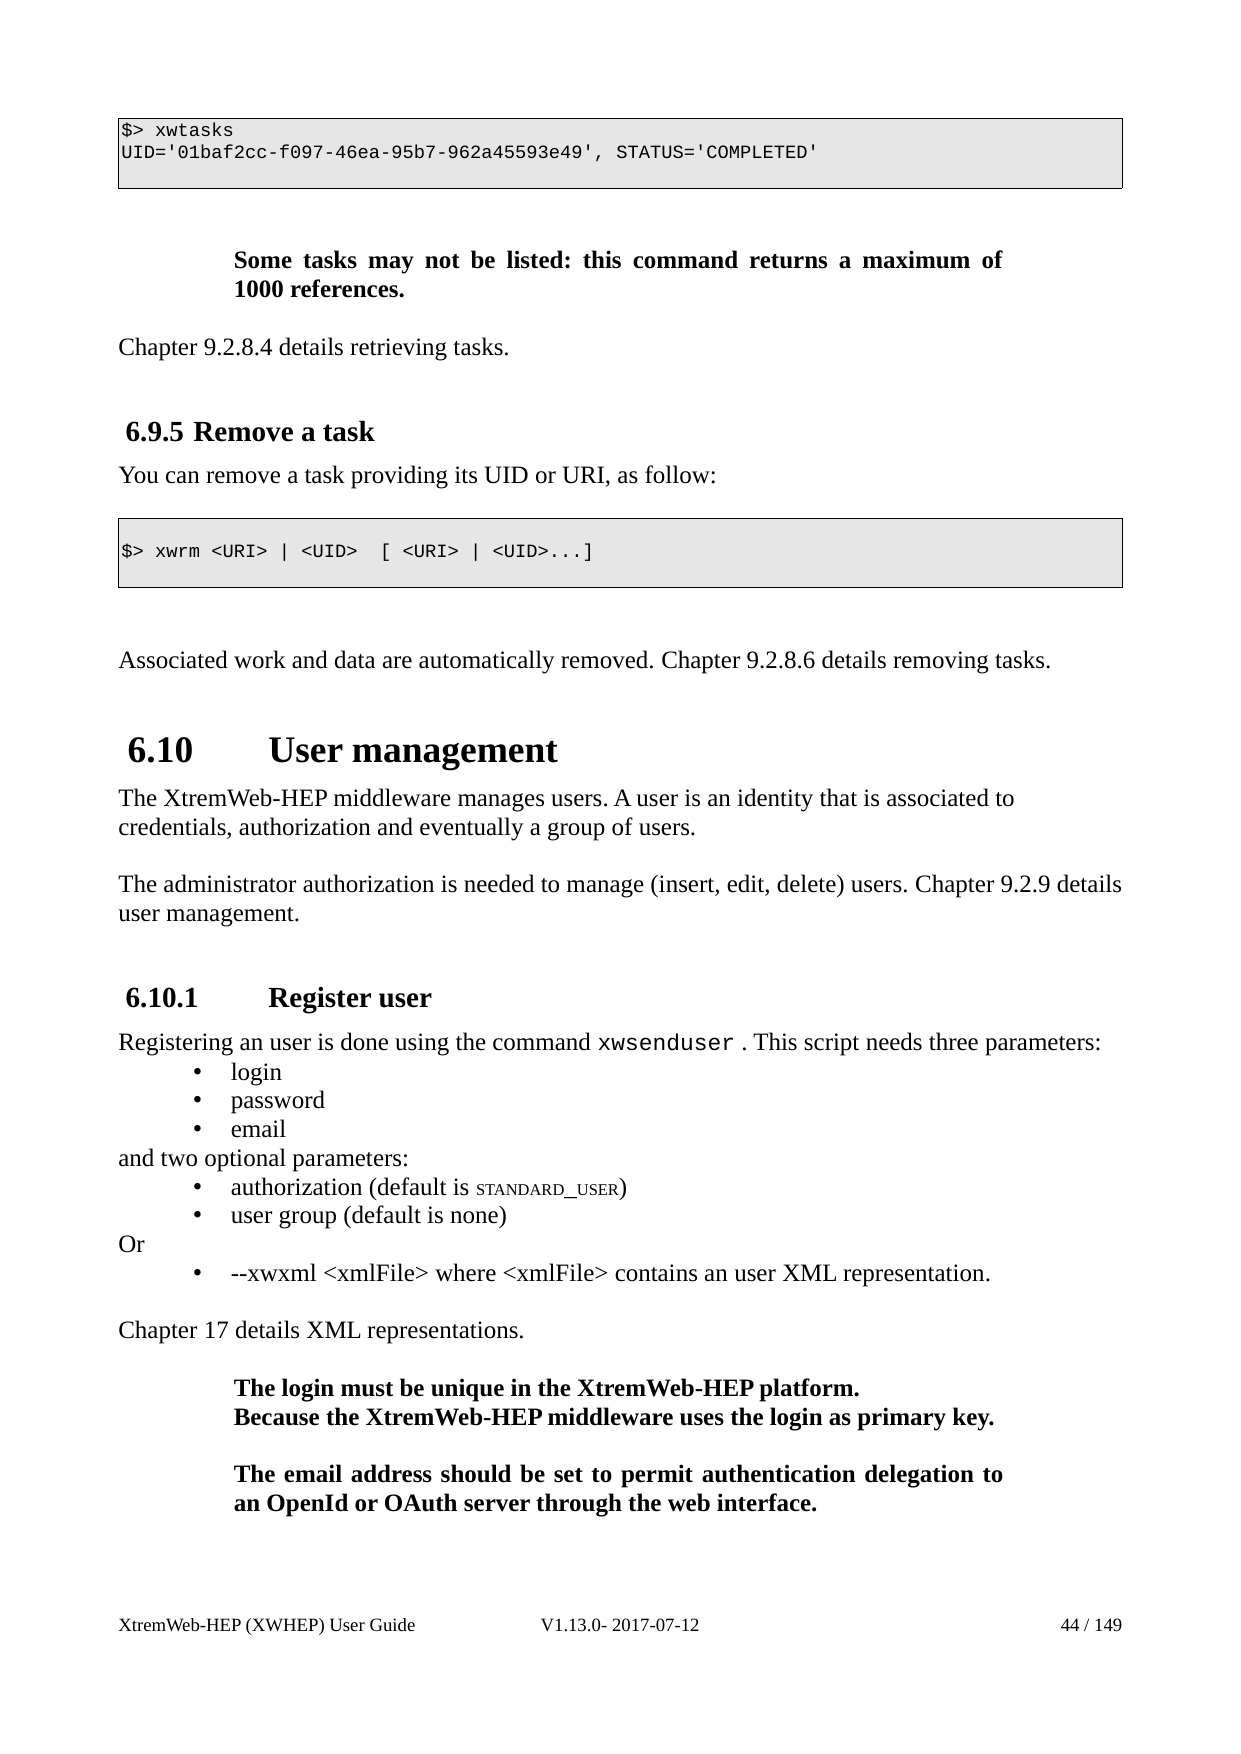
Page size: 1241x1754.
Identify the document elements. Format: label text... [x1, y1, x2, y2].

list user group (default is none) [193, 1201, 1122, 1229]
list --xwxml <xmlFile> where <xmlFile> contains an user XML representation. [193, 1258, 1122, 1287]
text UID='01baf2cc-f097-46ea-95b7-962a45593e49', STATUS='COMPLETED' [119, 139, 1122, 161]
list login [193, 1057, 1122, 1086]
text Or [118, 1229, 1122, 1258]
text Some tasks may not be listed: this command returns a maximum of 1000 references. [233, 245, 1004, 303]
text $> xwrm <URI> | <UID> [ <URI> | <UID>...] [119, 539, 1122, 560]
text Chapter 9.2.8.4 details retrieving tasks. [118, 332, 1122, 360]
text and two optional parameters: [118, 1143, 1122, 1172]
text The email address should be set to permit authentication delegation to an OpenId or OAuth server through the web interface. [233, 1459, 1004, 1517]
text Registering an user is done using the command xwsenduser . This script needs three parameters: [118, 1027, 1122, 1057]
text Because the XtremWeb-HEP middleware uses the login as primary key. [233, 1402, 1004, 1431]
text The login must be unique in the XtremWeb-HEP platform. [233, 1373, 1004, 1402]
text The XtremWeb-HEP middleware manages users. A user is an identity that is associated to credentials, authorization and eventually a group of users. [118, 783, 1122, 841]
list password [193, 1086, 1122, 1114]
subtitle Remove a task [118, 414, 1122, 448]
text $> xwtasks [119, 119, 1122, 139]
text Associated work and data are automatically removed. Chapter 9.2.8.6 details removing tasks. [118, 645, 1122, 674]
list email [193, 1114, 1122, 1143]
text You can remove a task providing its UID or URI, as follow: [118, 460, 1122, 489]
text Chapter 17 details XML representations. [118, 1316, 1122, 1344]
list authorization (default is standard_user) [193, 1172, 1122, 1201]
text The administrator authorization is needed to manage (insert, edit, delete) users. Chapter 9.2.9 details user management. [118, 869, 1122, 927]
subtitle User management [118, 727, 1122, 771]
subtitle Register user [118, 981, 1122, 1014]
